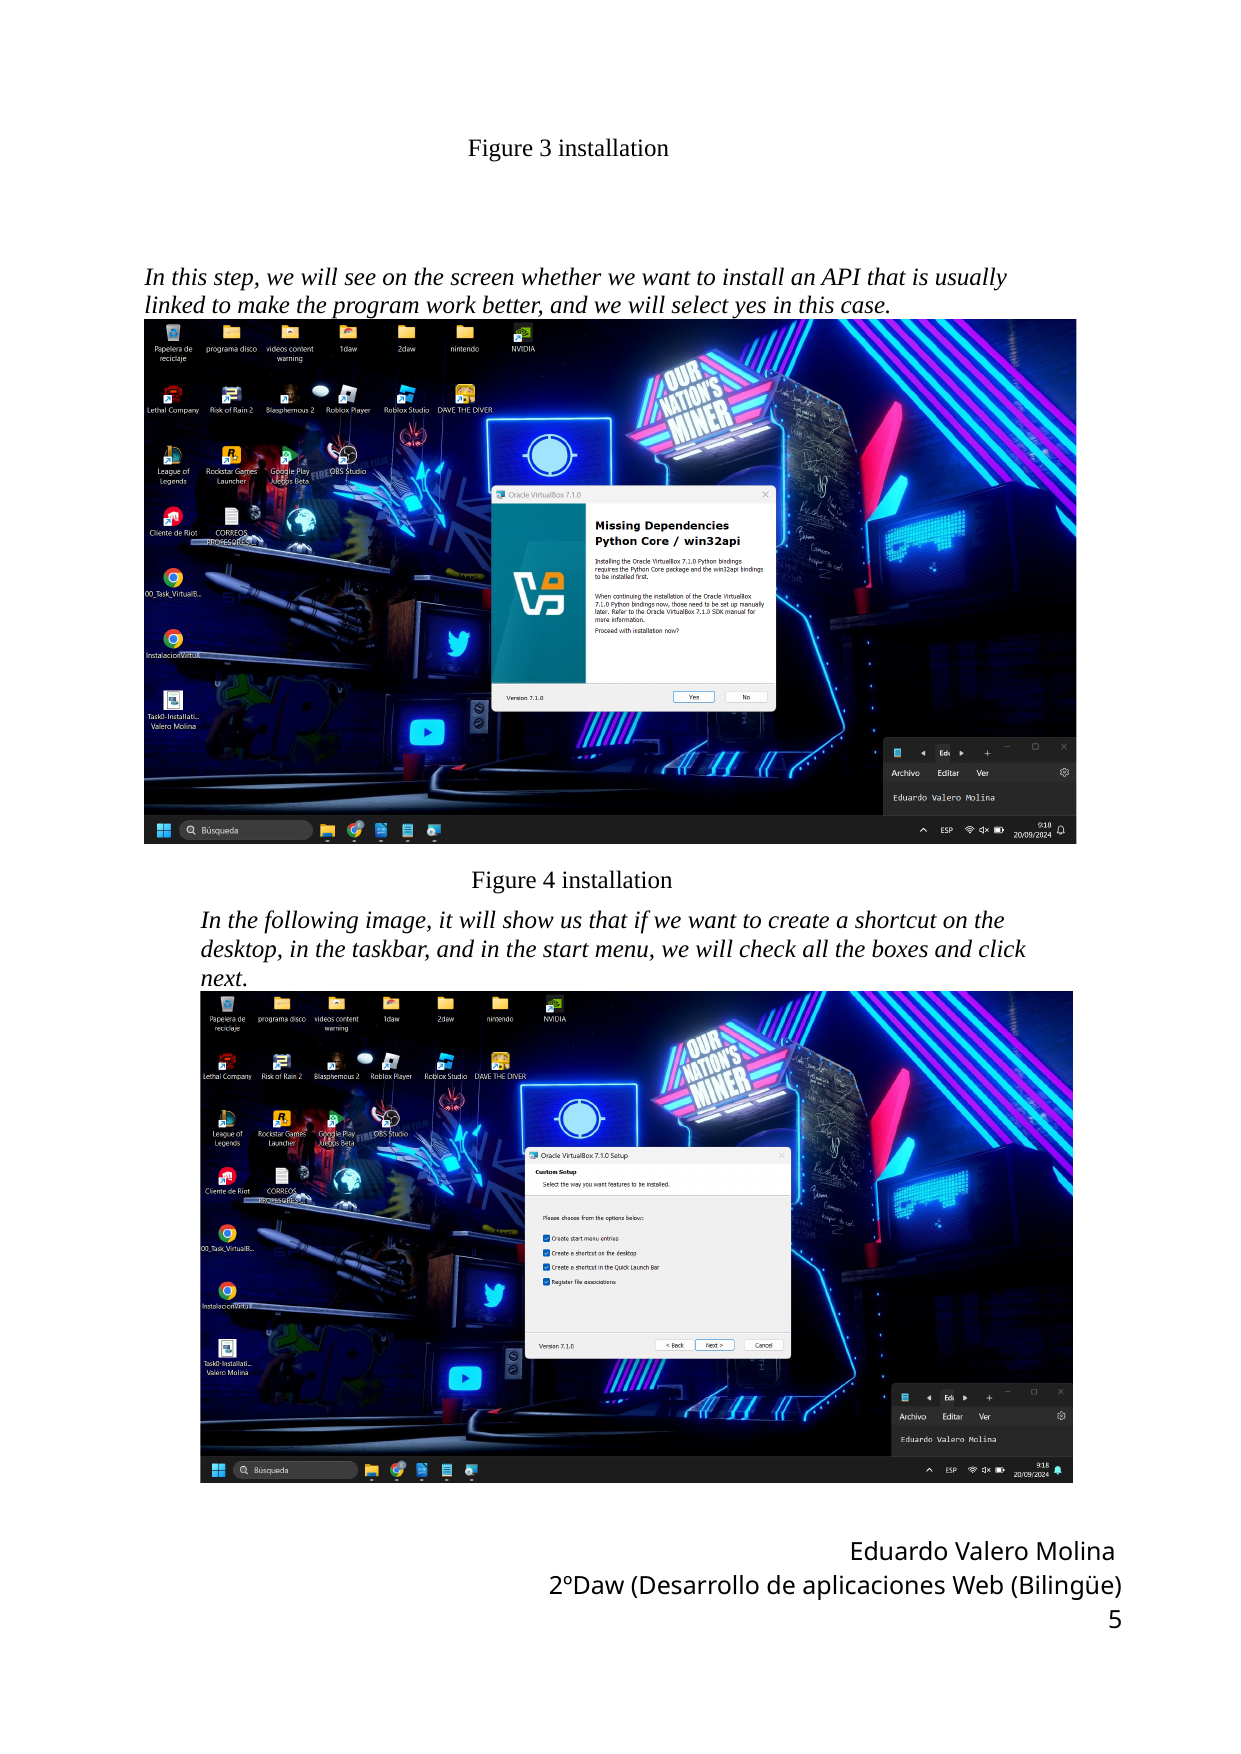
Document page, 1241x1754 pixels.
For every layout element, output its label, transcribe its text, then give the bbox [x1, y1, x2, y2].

picture [200, 991, 1073, 1483]
picture [144, 319, 1077, 844]
text In the following image, it will show us that if we want to create a shortcut on the desktop, in the taskbar, and in the start menu, we will check all the boxes and click next. [200, 905, 1073, 991]
text In this step, we will see on the screen whether we want to install an API that is usually linked to make the program work better, and we will select yes in this case. [144, 262, 1077, 319]
